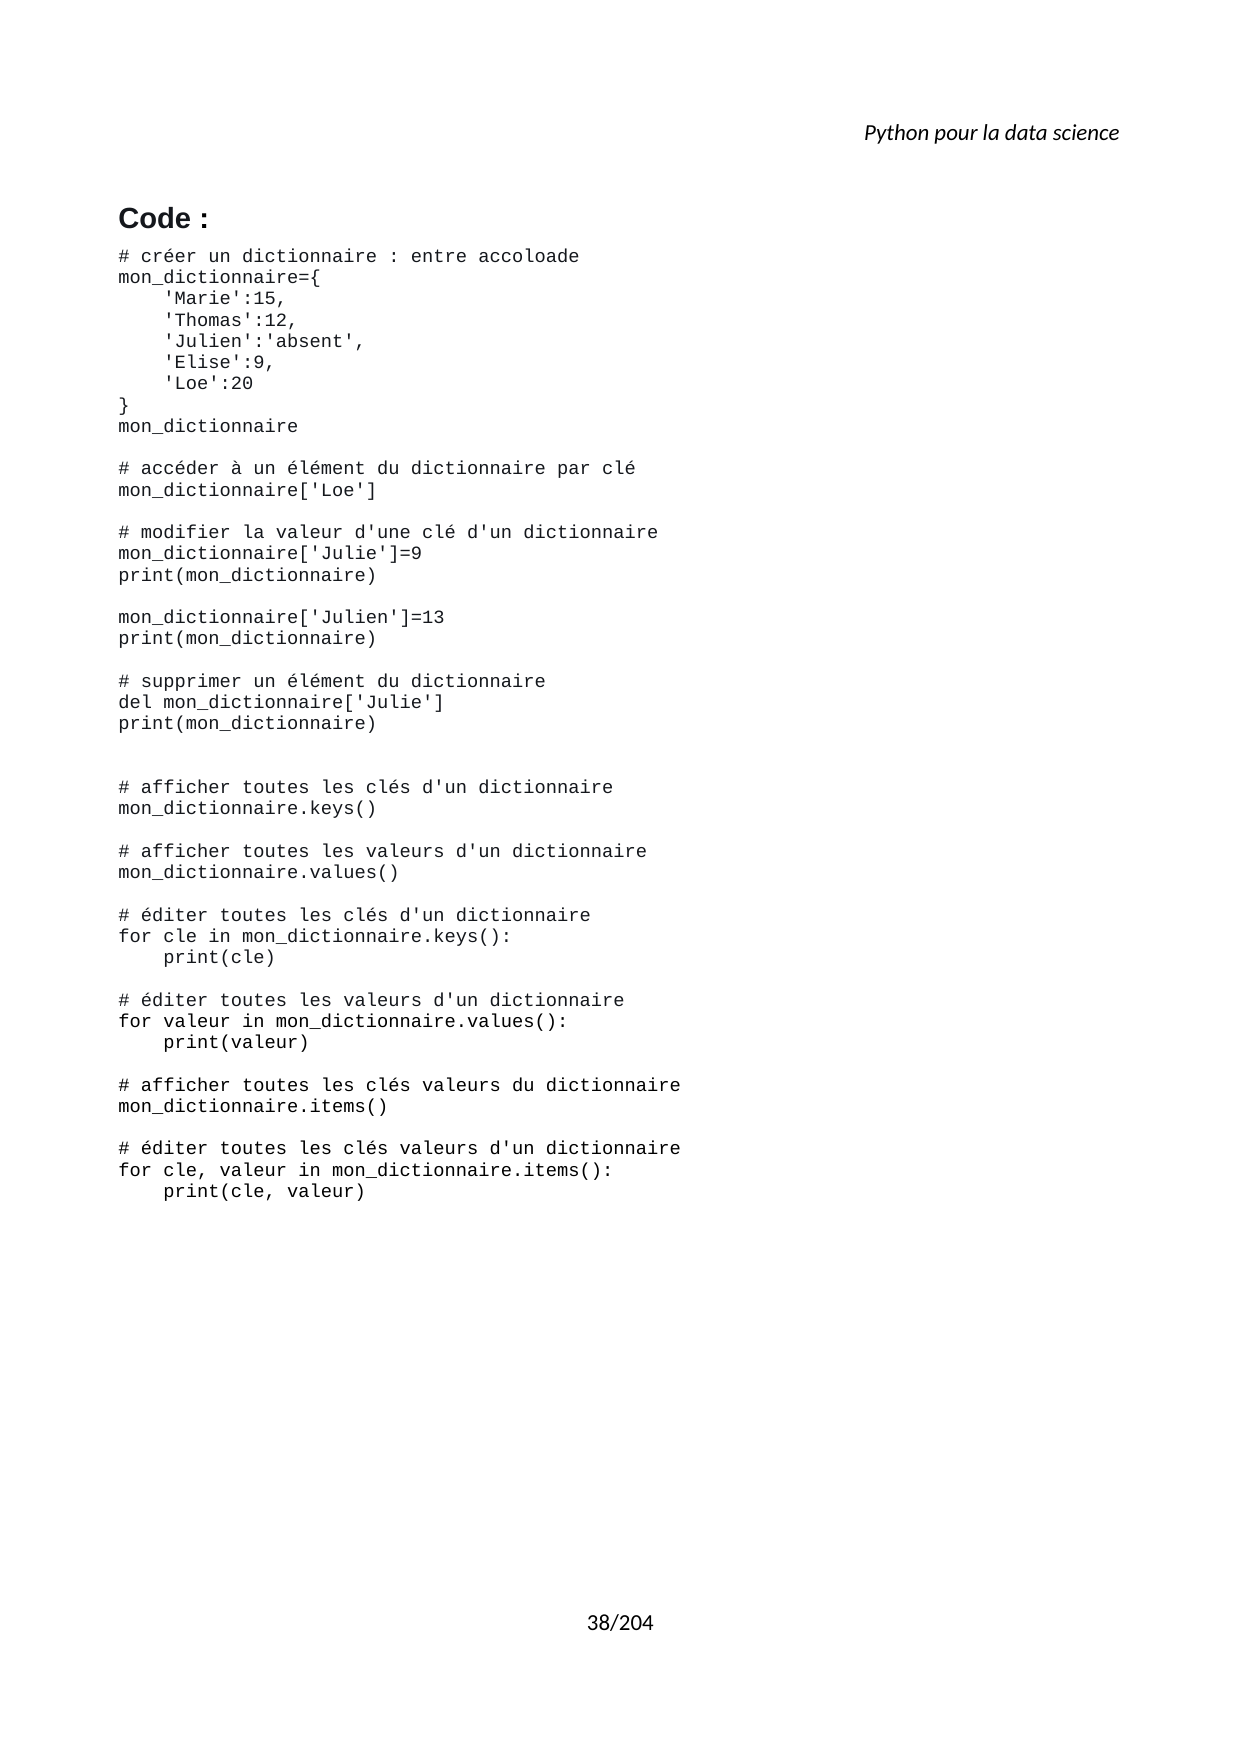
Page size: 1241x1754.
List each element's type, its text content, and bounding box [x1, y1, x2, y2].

text # éditer toutes les valeurs d'un dictionnaire [118, 990, 1122, 1012]
text mon_dictionnaire['Julien']=13 [118, 608, 1122, 629]
text mon_dictionnaire['Loe'] [118, 480, 1122, 502]
text print(valeur) [118, 1033, 1122, 1054]
text } [118, 395, 1122, 417]
text print(mon_dictionnaire) [118, 565, 1122, 587]
text mon_dictionnaire['Julie']=9 [118, 544, 1122, 565]
text # afficher toutes les clés d'un dictionnaire [118, 778, 1122, 799]
text 'Marie':15, [118, 289, 1122, 310]
text # éditer toutes les clés d'un dictionnaire [118, 905, 1122, 927]
text # créer un dictionnaire : entre accoloade [118, 247, 1122, 268]
text # modifier la valeur d'une clé d'un dictionnaire [118, 523, 1122, 544]
text 'Elise':9, [118, 353, 1122, 374]
text # accéder à un élément du dictionnaire par clé [118, 459, 1122, 480]
text 'Julien':'absent', [118, 332, 1122, 353]
text 'Thomas':12, [118, 310, 1122, 332]
text print(cle, valeur) [118, 1182, 1122, 1203]
text print(cle) [118, 948, 1122, 969]
text mon_dictionnaire.items() [118, 1097, 1122, 1118]
text for cle in mon_dictionnaire.keys(): [118, 927, 1122, 948]
subtitle Code : [118, 201, 1122, 234]
text for valeur in mon_dictionnaire.values(): [118, 1012, 1122, 1033]
text for cle, valeur in mon_dictionnaire.items(): [118, 1160, 1122, 1182]
text # afficher toutes les valeurs d'un dictionnaire [118, 842, 1122, 863]
text del mon_dictionnaire['Julie'] [118, 693, 1122, 714]
text # afficher toutes les clés valeurs du dictionnaire [118, 1075, 1122, 1097]
text # supprimer un élément du dictionnaire [118, 672, 1122, 693]
text mon_dictionnaire={ [118, 268, 1122, 289]
text 'Loe':20 [118, 374, 1122, 395]
text # éditer toutes les clés valeurs d'un dictionnaire [118, 1139, 1122, 1160]
text print(mon_dictionnaire) [118, 629, 1122, 650]
text mon_dictionnaire [118, 417, 1122, 438]
text mon_dictionnaire.keys() [118, 799, 1122, 820]
text print(mon_dictionnaire) [118, 714, 1122, 735]
text mon_dictionnaire.values() [118, 863, 1122, 884]
